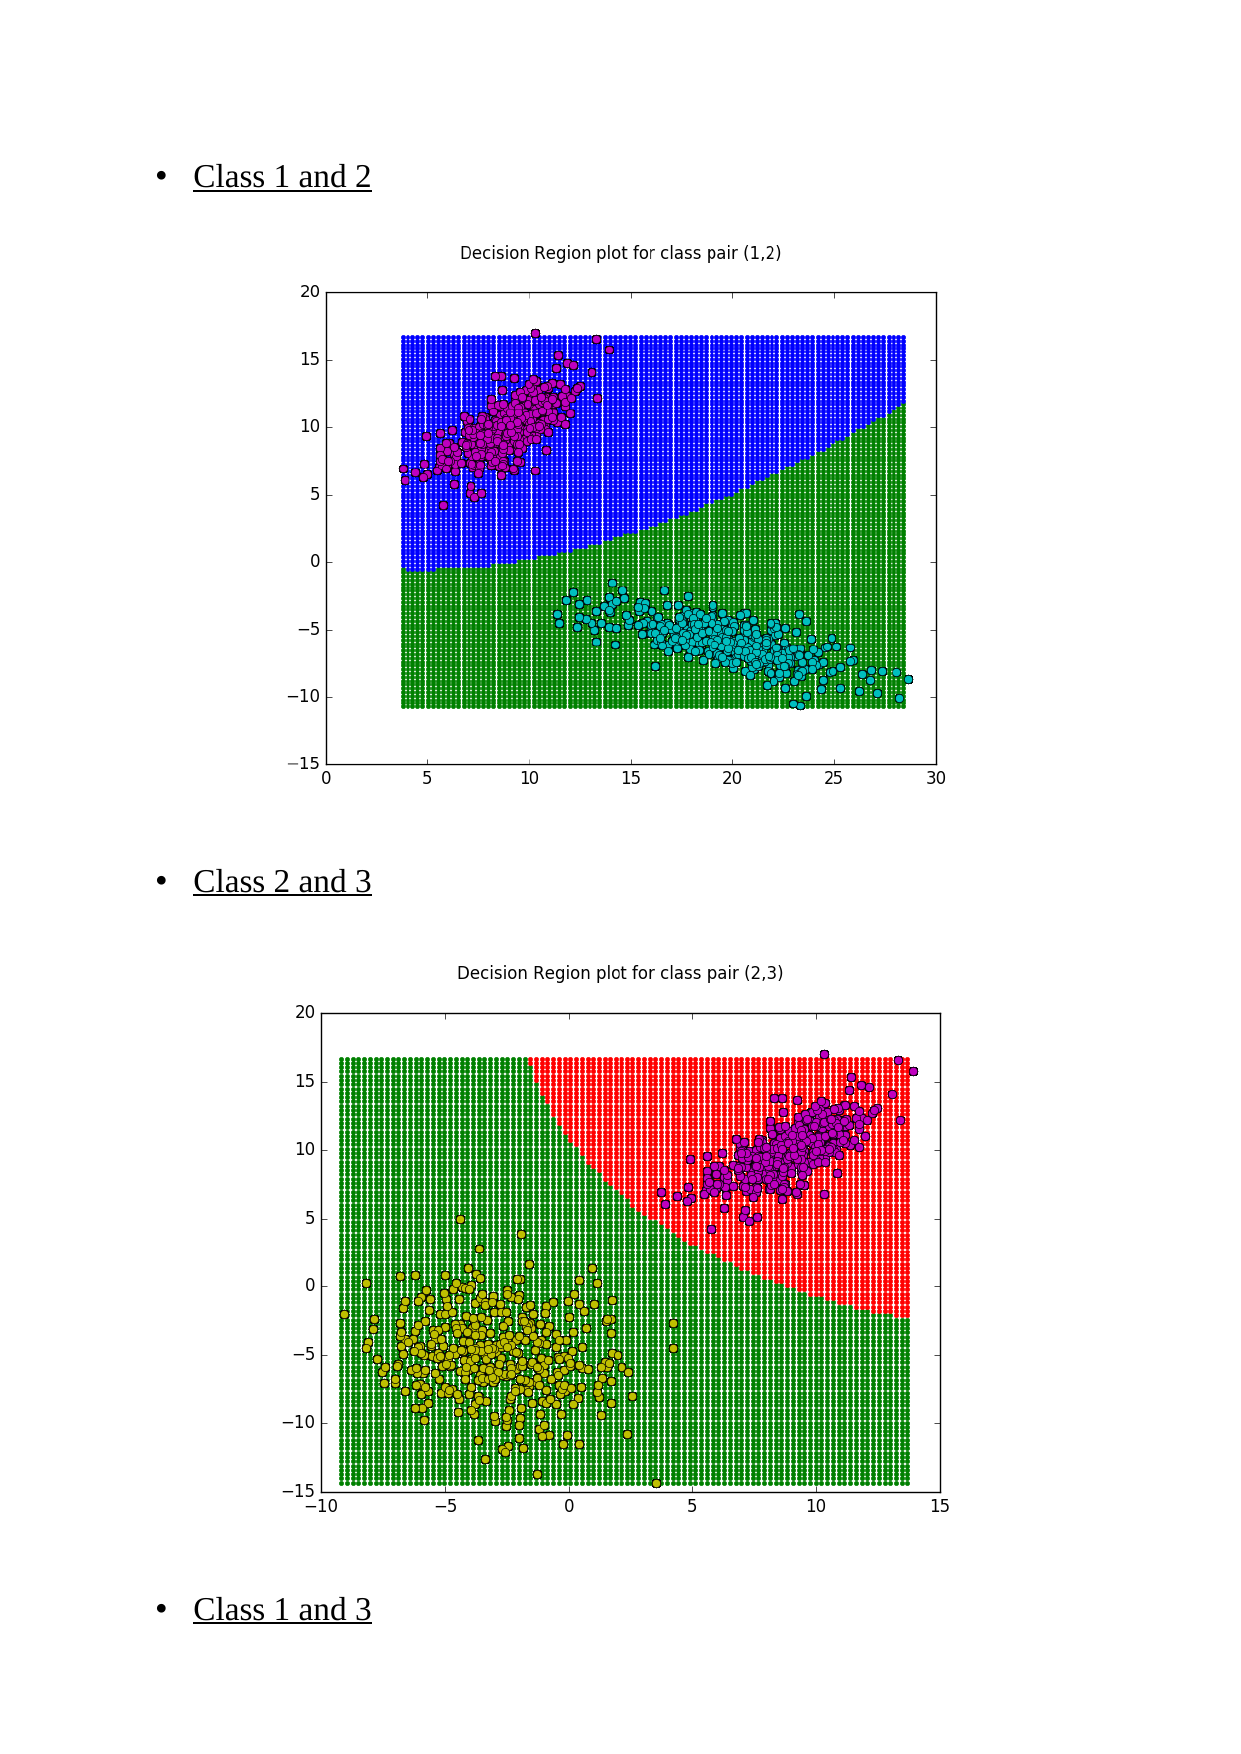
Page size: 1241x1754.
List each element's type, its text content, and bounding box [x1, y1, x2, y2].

list Class 1 and 2 [156, 156, 1122, 195]
list Class 1 and 3 [156, 1589, 1122, 1627]
picture [227, 233, 1013, 823]
picture [221, 953, 1019, 1551]
list Class 2 and 3 [156, 861, 1122, 899]
